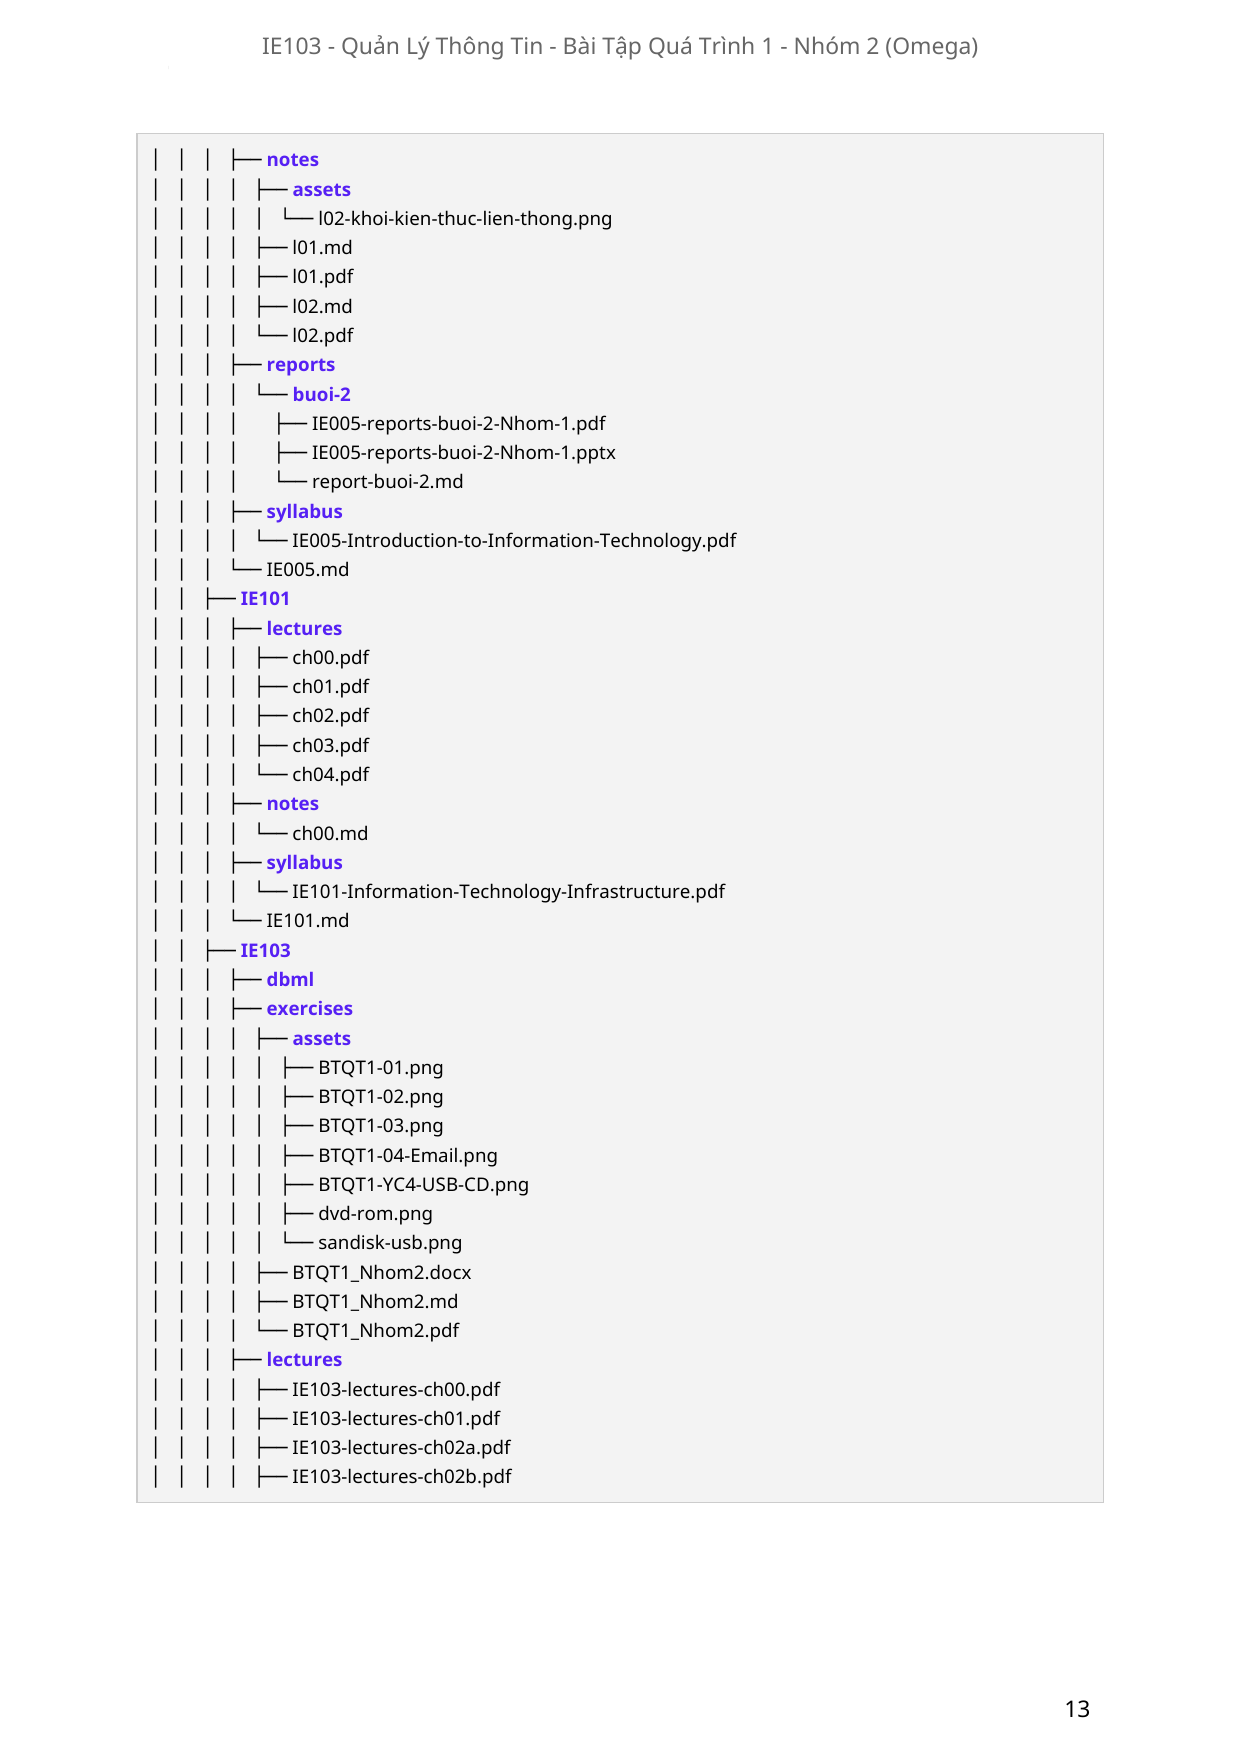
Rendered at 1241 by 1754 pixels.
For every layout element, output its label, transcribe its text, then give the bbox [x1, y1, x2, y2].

text │ │ │ │ ├── IE005-reports-buoi-2-Nhom-1.pptx [138, 426, 1103, 455]
text │ │ │ │ ├── ch01.pdf [138, 660, 1103, 689]
text │ │ │ │ ├── l01.pdf [138, 250, 1103, 279]
text │ │ │ │ │ ├── BTQT1-01.png [138, 1041, 1103, 1070]
text │ │ │ │ └── ch04.pdf [138, 748, 1103, 777]
text │ │ │ │ │ └── sandisk-usb.png [138, 1216, 1103, 1245]
text │ │ │ │ ├── l02.md [138, 279, 1103, 309]
text │ │ │ │ │ ├── BTQT1-02.png [138, 1070, 1103, 1099]
text │ │ │ │ │ ├── BTQT1-04-Email.png [138, 1128, 1103, 1158]
text │ │ │ ├── notes [138, 134, 1103, 162]
text │ │ │ ├── lectures [138, 1333, 1103, 1362]
text │ │ │ ├── notes [138, 777, 1103, 806]
text │ │ │ │ ├── ch03.pdf [138, 718, 1103, 748]
text │ │ │ └── IE005.md [138, 543, 1103, 572]
text │ │ │ ├── syllabus [138, 484, 1103, 514]
text │ │ │ │ └── BTQT1_Nhom2.pdf [138, 1304, 1103, 1333]
text │ │ │ ├── reports [138, 338, 1103, 367]
text │ │ │ │ ├── IE103-lectures-ch02a.pdf [138, 1421, 1103, 1450]
text │ │ │ │ ├── assets [138, 162, 1103, 192]
text │ │ ├── IE103 [138, 923, 1103, 953]
text │ │ │ │ ├── ch00.pdf [138, 631, 1103, 660]
text │ │ │ │ └── ch00.md [138, 806, 1103, 836]
text │ │ │ │ ├── IE103-lectures-ch02b.pdf [138, 1450, 1103, 1502]
text │ │ │ │ └── l02.pdf [138, 309, 1103, 338]
text │ │ │ │ │ ├── BTQT1-YC4-USB-CD.png [138, 1158, 1103, 1187]
text │ │ │ │ └── IE005-Introduction-to-Information-Technology.pdf [138, 514, 1103, 543]
text │ │ │ │ └── buoi-2 [138, 367, 1103, 397]
text │ │ │ │ └── report-buoi-2.md [138, 455, 1103, 484]
text │ │ │ │ │ ├── dvd-rom.png [138, 1187, 1103, 1216]
text │ │ │ │ │ ├── BTQT1-03.png [138, 1099, 1103, 1128]
text │ │ │ ├── syllabus [138, 836, 1103, 865]
text │ │ │ ├── lectures [138, 601, 1103, 631]
text │ │ │ │ ├── BTQT1_Nhom2.docx [138, 1245, 1103, 1275]
text │ │ │ │ ├── IE005-reports-buoi-2-Nhom-1.pdf [138, 397, 1103, 426]
text │ │ │ └── IE101.md [138, 894, 1103, 923]
text │ │ │ │ └── IE101-Information-Technology-Infrastructure.pdf [138, 865, 1103, 894]
text │ │ │ ├── dbml [138, 953, 1103, 982]
text │ │ │ │ ├── IE103-lectures-ch00.pdf [138, 1362, 1103, 1392]
text │ │ │ ├── exercises [138, 982, 1103, 1011]
text │ │ │ │ ├── ch02.pdf [138, 689, 1103, 718]
text │ │ │ │ ├── IE103-lectures-ch01.pdf [138, 1392, 1103, 1421]
text │ │ ├── IE101 [138, 572, 1103, 601]
text │ │ │ │ ├── assets [138, 1011, 1103, 1041]
text │ │ │ │ ├── l01.md [138, 221, 1103, 250]
text │ │ │ │ │ └── l02-khoi-kien-thuc-lien-thong.png [138, 192, 1103, 221]
text │ │ │ │ ├── BTQT1_Nhom2.md [138, 1275, 1103, 1304]
